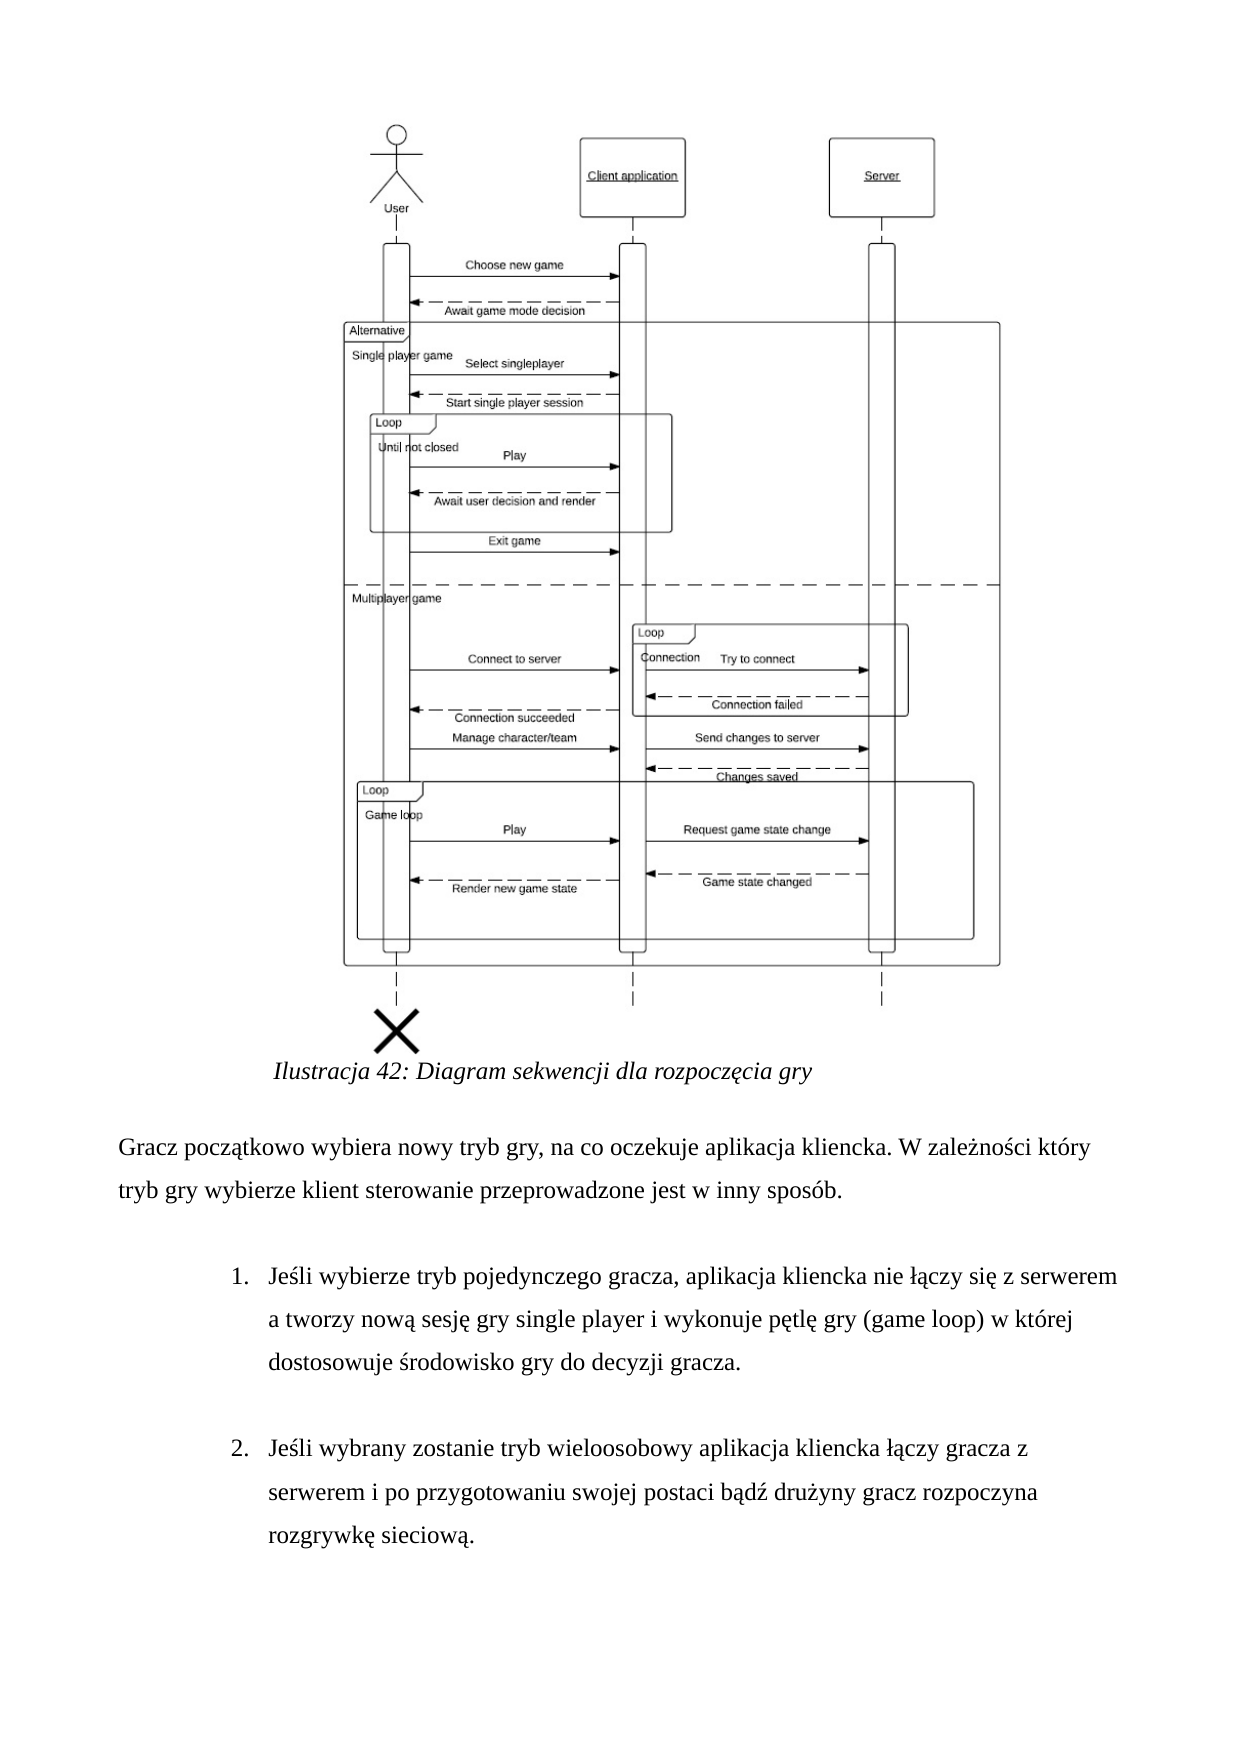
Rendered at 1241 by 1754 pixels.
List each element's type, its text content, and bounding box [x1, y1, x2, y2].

text Ilustracja 42: Diagram sekwencji dla rozpoczęcia gry [273, 1056, 1042, 1085]
list Jeśli wybierze tryb pojedynczego gracza, aplikacja kliencka nie łączy się z serwerem a tworzy nową sesję gry single player i wykonuje pętlę gry (game loop) w której dostosowuje środowisko gry do decyzji gracza. [231, 1261, 1122, 1376]
picture [273, 118, 1042, 1056]
text Gracz początkowo wybiera nowy tryb gry, na co oczekuje aplikacja kliencka. W zależności który tryb gry wybierze klient sterowanie przeprowadzone jest w inny sposób. [118, 1132, 1122, 1203]
list Jeśli wybrany zostanie tryb wieloosobowy aplikacja kliencka łączy gracza z serwerem i po przygotowaniu swojej postaci bądź drużyny gracz rozpoczyna rozgrywkę sieciową. [231, 1433, 1122, 1548]
